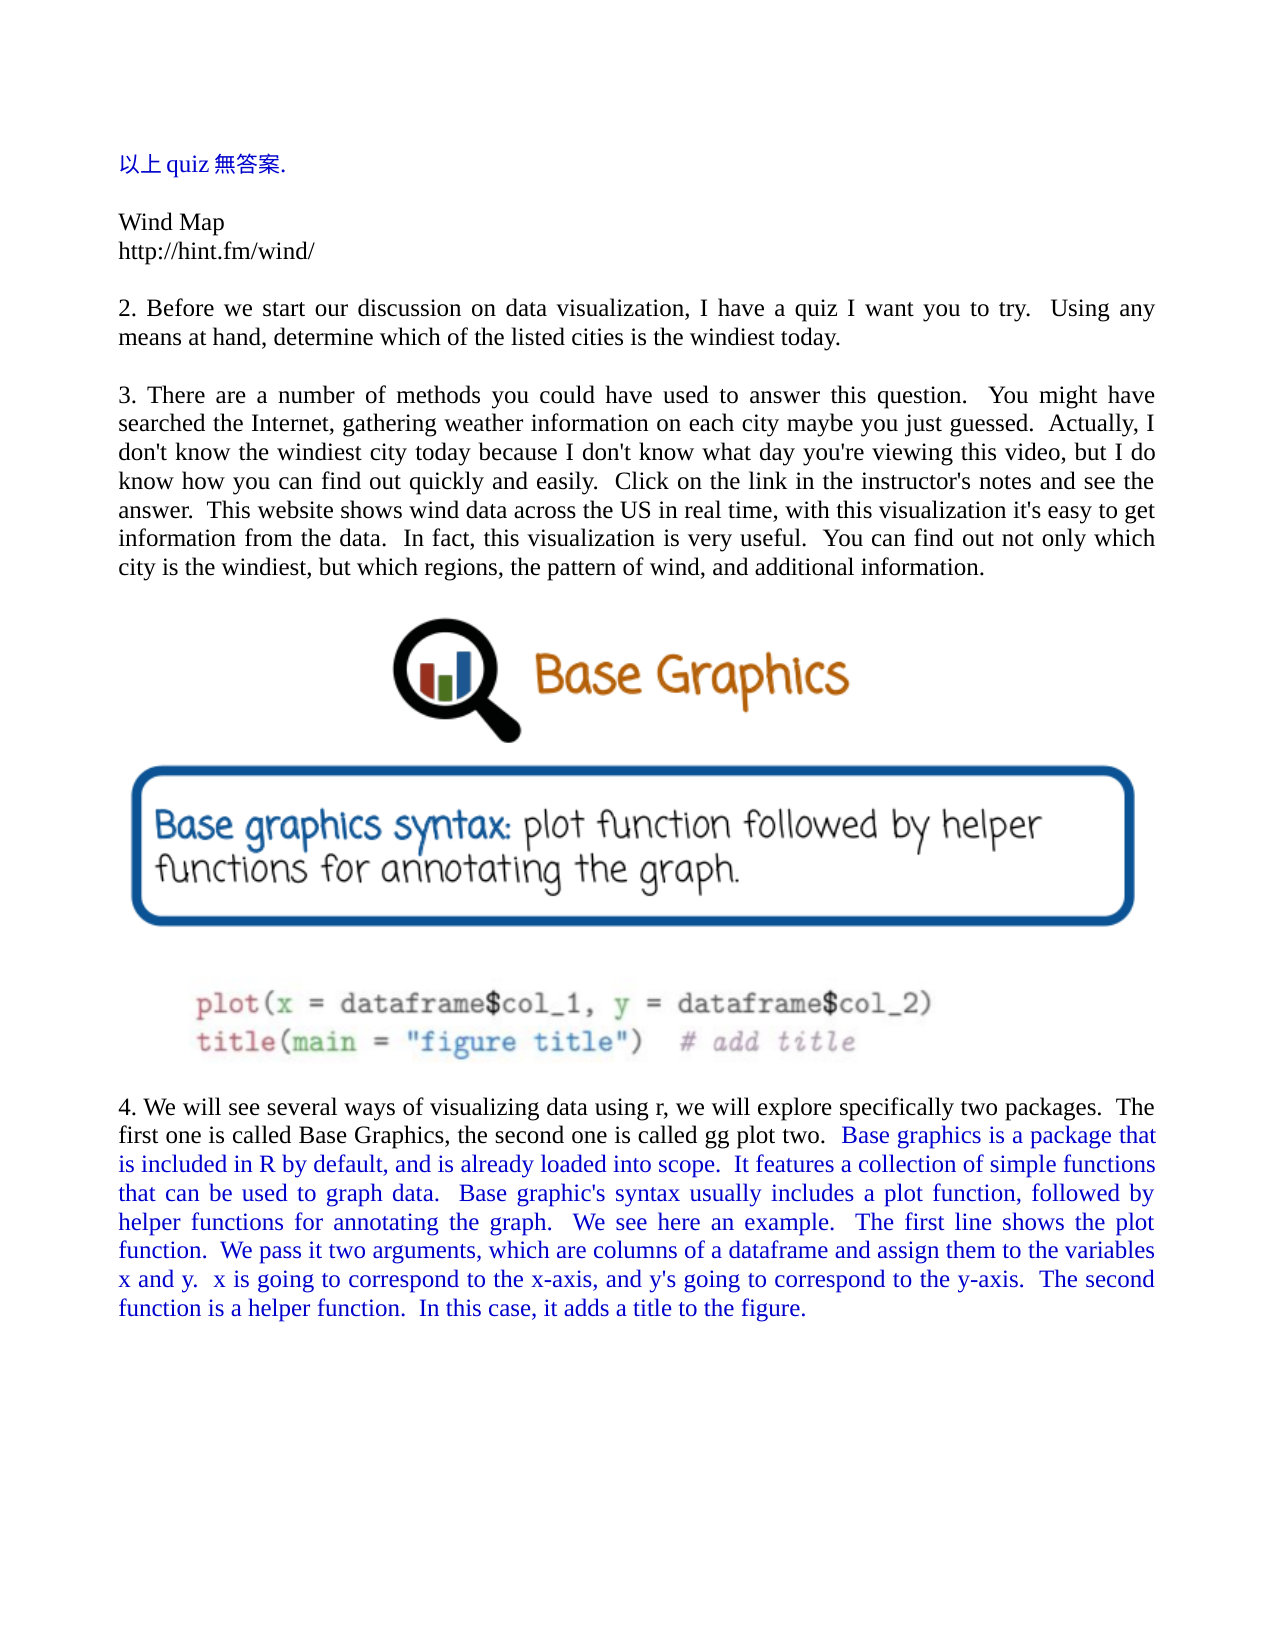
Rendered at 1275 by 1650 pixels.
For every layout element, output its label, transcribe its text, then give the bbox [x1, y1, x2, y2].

picture [118, 609, 1157, 1064]
text 以上quiz無答案. [118, 147, 1157, 178]
text 4. We will see several ways of visualizing data using r, we will explore specifically two packages. The first one is called Base Graphics, the second one is called gg plot two. Base graphics is a package that is included in R by default, and is already loaded into scope. It features a collection of simple functions that can be used to graph data. Base graphic's syntax usually includes a plot function, followed by helper functions for annotating the graph. We see here an example. The first line shows the plot function. We pass it two arguments, which are columns of a dataframe and assign them to the variables x and y. x is going to correspond to the x-axis, and y's going to correspond to the y-axis. The second function is a helper function. In this case, it adds a title to the figure. [118, 1092, 1157, 1322]
text Wind Map [118, 207, 1157, 236]
text 3. There are a number of methods you could have used to answer this question. You might have searched the Internet, gathering weather information on each city maybe you just guessed. Actually, I don't know the windiest city today because I don't know what day you're viewing this video, but I do know how you can find out quickly and easily. Click on the link in the instructor's notes and see the answer. This website shows wind data across the US in real time, with this visualization it's easy to get information from the data. In fact, this visualization is very useful. You can find out not only which city is the windiest, but which regions, the pattern of wind, and additional information. [118, 380, 1157, 581]
text http://hint.fm/wind/ [118, 236, 1157, 265]
text 2. Before we start our discussion on data visualization, I have a quiz I want you to try. Using any means at hand, determine which of the listed cities is the windiest today. [118, 293, 1157, 351]
